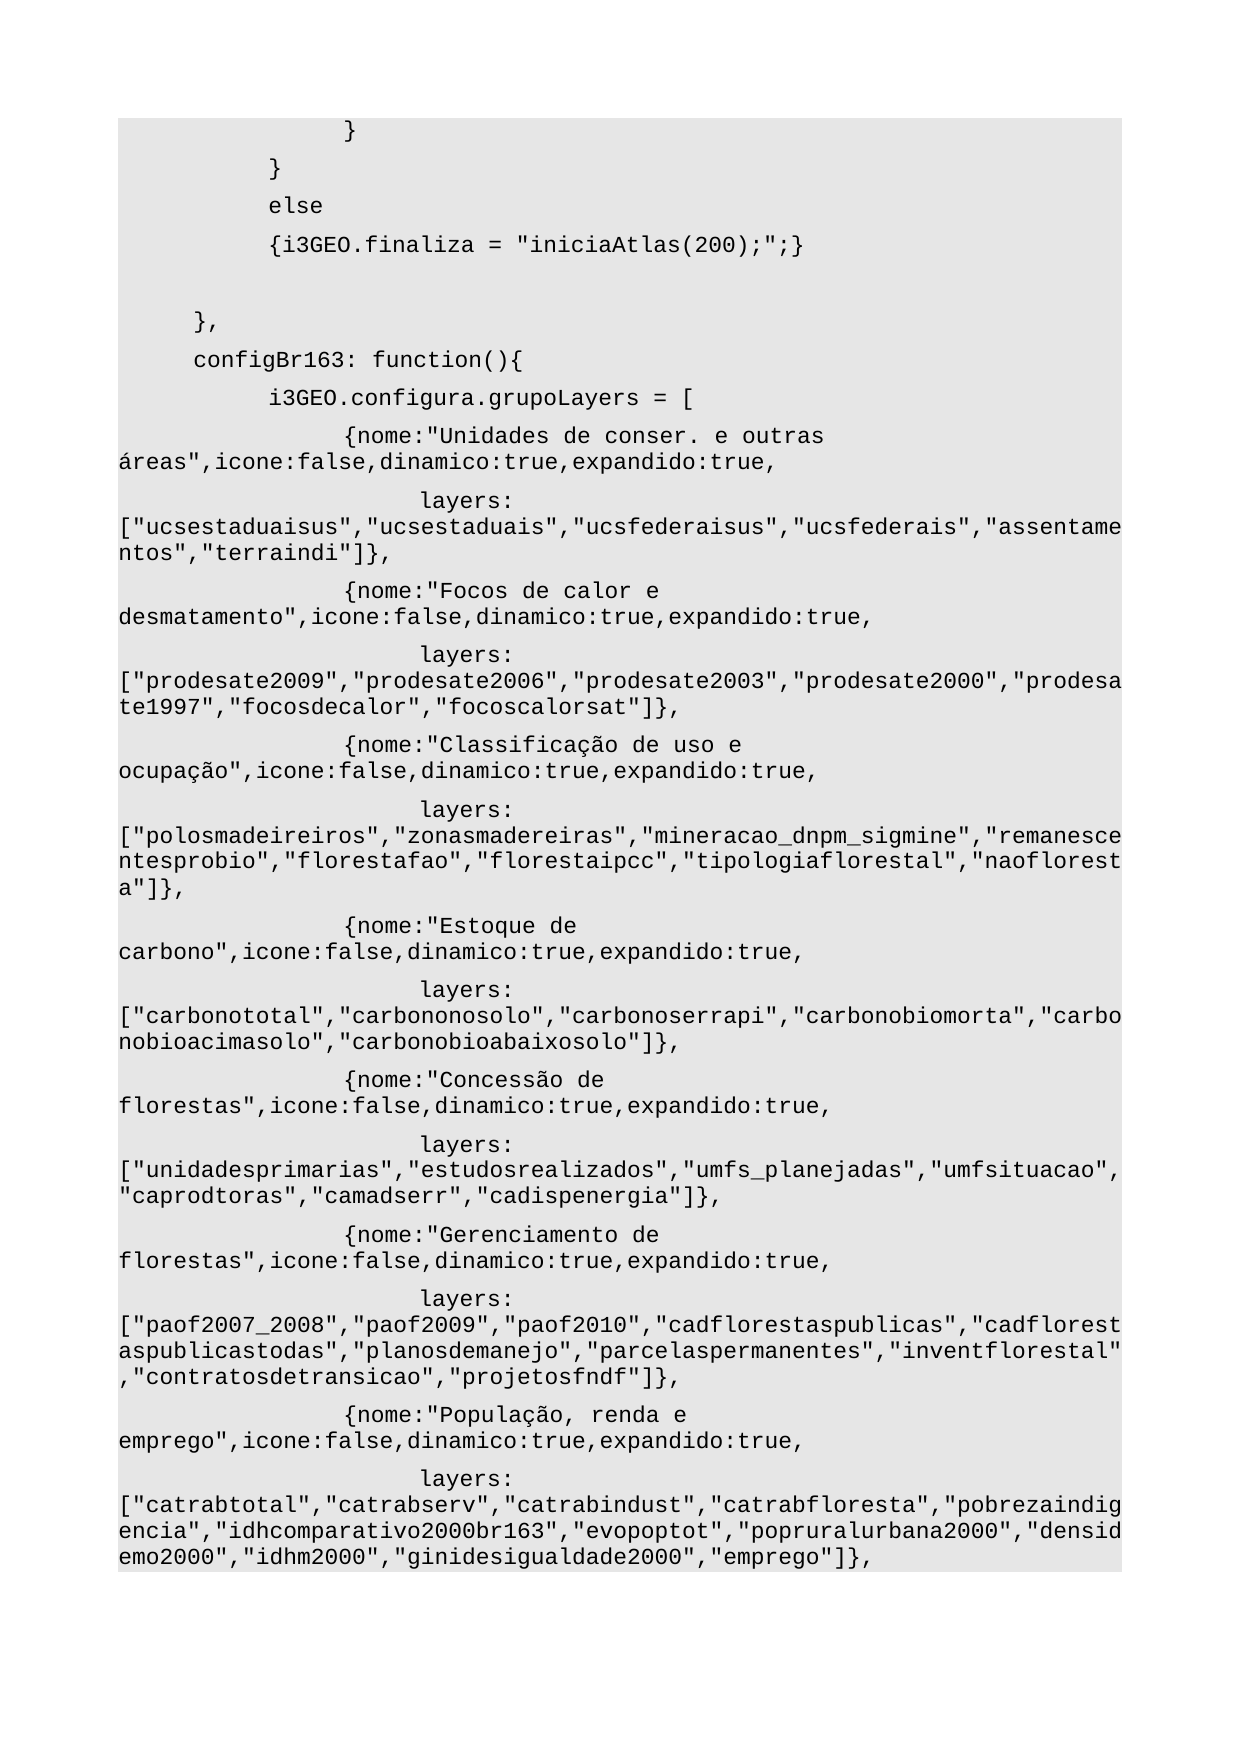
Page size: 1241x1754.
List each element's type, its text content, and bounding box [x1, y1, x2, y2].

text layers:["ucsestaduaisus","ucsestaduais","ucsfederaisus","ucsfederais","assentamentos","terraindi"]}, [118, 489, 1122, 567]
text layers:["unidadesprimarias","estudosrealizados","umfs_planejadas","umfsituacao","caprodtoras","camadserr","cadispenergia"]}, [118, 1133, 1122, 1211]
text layers:["catrabtotal","catrabserv","catrabindust","catrabfloresta","pobrezaindigencia","idhcomparativo2000br163","evopoptot","popruralurbana2000","densidemo2000","idhm2000","ginidesigualdade2000","emprego"]}, [118, 1468, 1122, 1572]
text {i3GEO.finaliza = "iniciaAtlas(200);";} [118, 233, 1122, 259]
text {nome:"Classificação de uso e ocupação",icone:false,dinamico:true,expandido:true, [118, 734, 1122, 786]
text } [118, 118, 1122, 144]
text {nome:"Unidades de conser. e outras áreas",icone:false,dinamico:true,expandido:true, [118, 425, 1122, 477]
text else [118, 195, 1122, 221]
text layers:["polosmadeireiros","zonasmadereiras","mineracao_dnpm_sigmine","remanescentesprobio","florestafao","florestaipcc","tipologiaflorestal","naofloresta"]}, [118, 798, 1122, 902]
text layers:["carbonototal","carbononosolo","carbonoserrapi","carbonobiomorta","carbonobioacimasolo","carbonobioabaixosolo"]}, [118, 978, 1122, 1056]
text configBr163: function(){ [118, 348, 1122, 374]
text {nome:"Gerenciamento de florestas",icone:false,dinamico:true,expandido:true, [118, 1223, 1122, 1275]
text {nome:"Concessão de florestas",icone:false,dinamico:true,expandido:true, [118, 1069, 1122, 1121]
text i3GEO.configura.grupoLayers = [ [118, 386, 1122, 412]
text layers:["prodesate2009","prodesate2006","prodesate2003","prodesate2000","prodesate1997","focosdecalor","focoscalorsat"]}, [118, 643, 1122, 721]
text {nome:"População, renda e emprego",icone:false,dinamico:true,expandido:true, [118, 1403, 1122, 1455]
text layers:["paof2007_2008","paof2009","paof2010","cadflorestaspublicas","cadflorestaspublicastodas","planosdemanejo","parcelaspermanentes","inventflorestal","contratosdetransicao","projetosfndf"]}, [118, 1287, 1122, 1391]
text {nome:"Estoque de carbono",icone:false,dinamico:true,expandido:true, [118, 914, 1122, 966]
text {nome:"Focos de calor e desmatamento",icone:false,dinamico:true,expandido:true, [118, 579, 1122, 631]
text }, [118, 310, 1122, 336]
text } [118, 156, 1122, 182]
